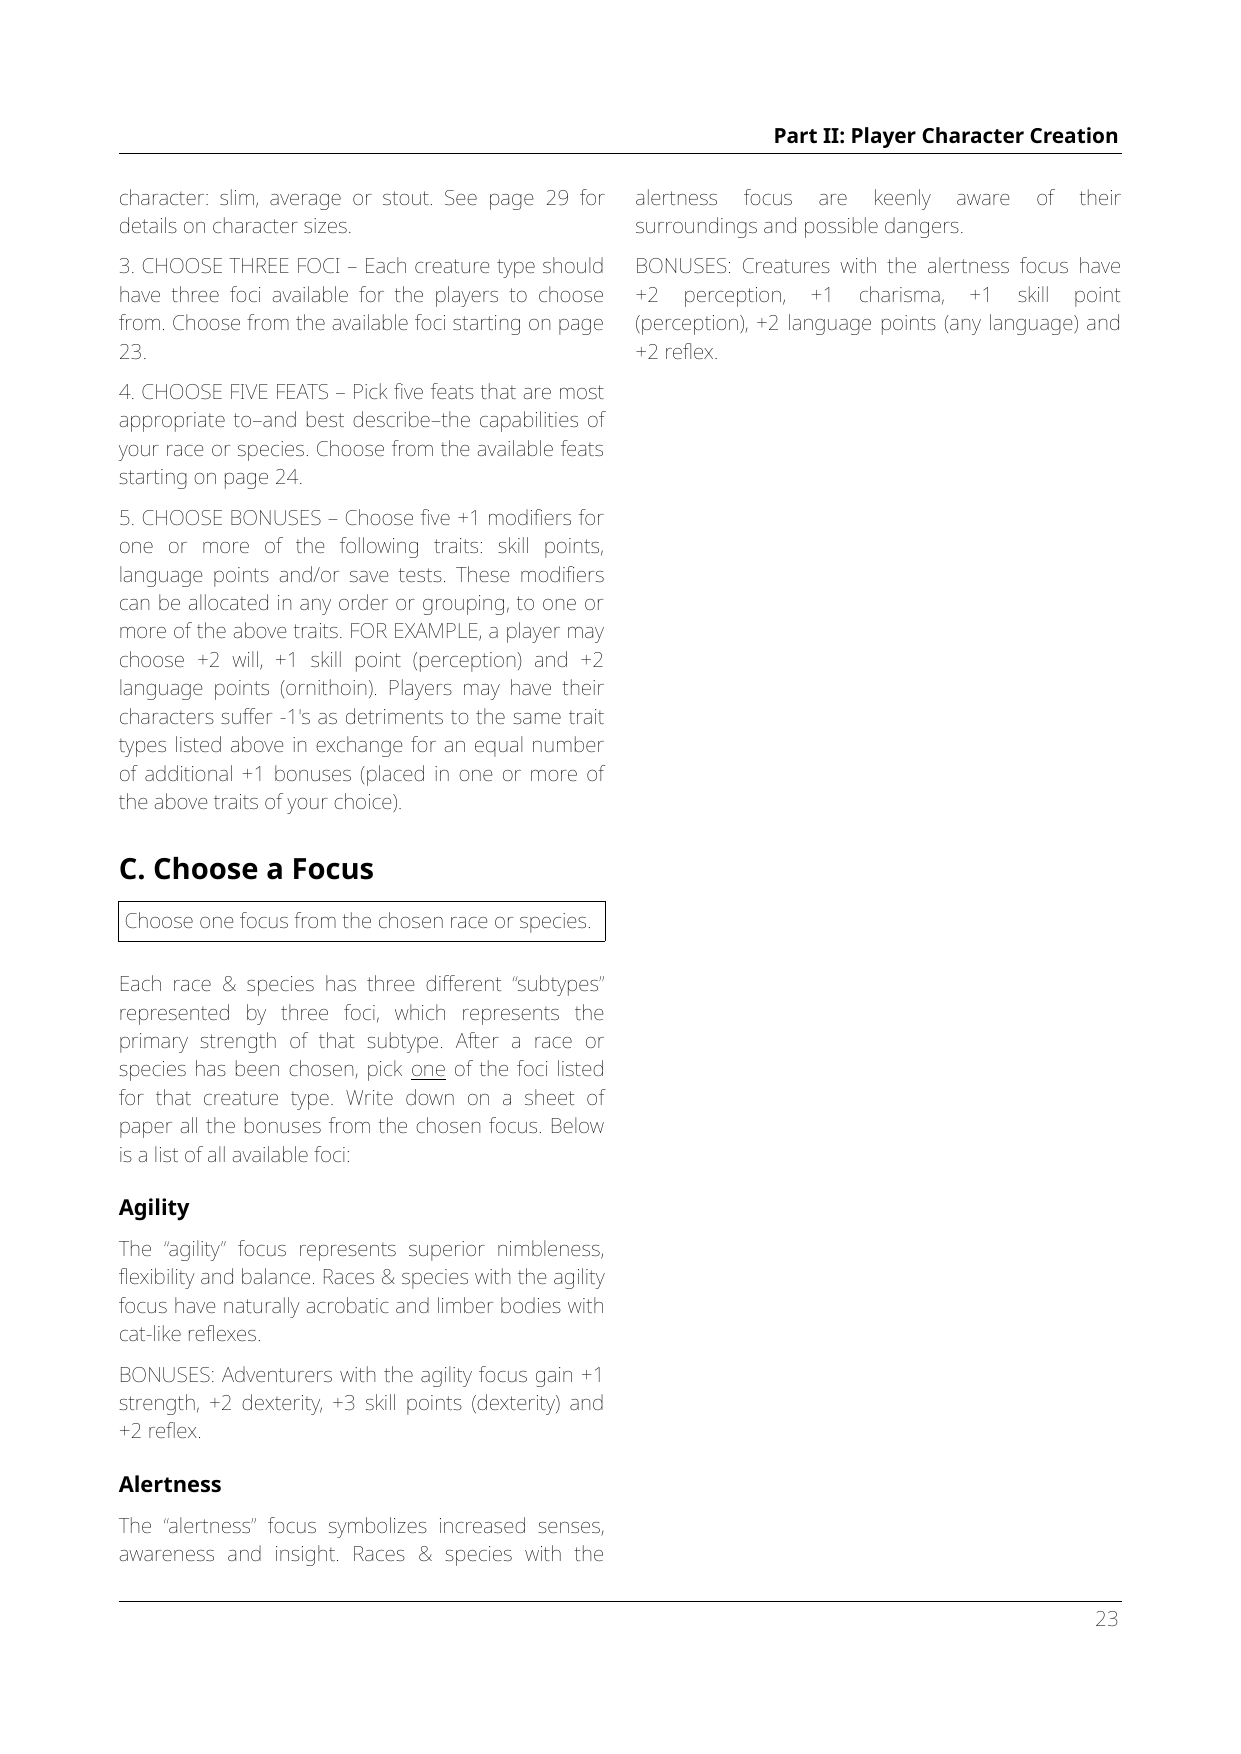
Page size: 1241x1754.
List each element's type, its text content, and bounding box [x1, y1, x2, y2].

text 2. DETERMINE YOUR CREATURE'S SIZE – Most creatures should be one of three sizes: small, medium or large. Each size can have one of three body types, which represent the girth of the character: slim, average or stout. See page 21 for details on character sizes. [118, 183, 605, 239]
text 4. CHOOSE FIVE FEATS – Pick five feats that are most appropriate to–and best describe–the capabilities of your race or species. Choose from the available feats starting on page 17. [118, 377, 605, 491]
subtitle C. Choose a Focus [118, 848, 605, 888]
text 3. CHOOSE THREE FOCI – Each creature type should have three foci available for the players to choose from. Choose from the available foci starting on page 16. [118, 251, 605, 365]
text 5. CHOOSE BONUSES – Choose five +1 modifiers for one or more of the following traits: skill points, language points and/or save tests. These modifiers can be allocated in any order or grouping, to one or more of the above traits. FOR EXAMPLE, a player may choose +2 will, +1 skill point (perception) and +2 language points (ornithoin). Players may have their characters suffer -1's as detriments to the same trait types listed above in exchange for an equal number of additional +1 bonuses (placed in one or more of the above traits of your choice). [118, 503, 605, 816]
text alertness focus are keenly aware of their surroundings and possible dangers. [635, 183, 1122, 239]
text The “alertness” focus symbolizes increased senses, awareness and insight. Races & species with the [118, 1511, 605, 1568]
text Each race & species has three different “subtypes” represented by three foci, which represents the primary strength of that subtype. After a race or species has been chosen, pick one of the foci listed for that creature type. Write down on a sheet of paper all the bonuses from the chosen focus. Below is a list of all available foci: [118, 969, 605, 1168]
text The “agility” focus represents superior nimbleness, flexibility and balance. Races & species with the agility focus have naturally acrobatic and limber bodies with cat-like reflexes. [118, 1234, 605, 1348]
text BONUSES: Adventurers with the agility focus gain +1 strength, +2 dexterity, +3 skill points (dexterity) and +2 reflex. [118, 1360, 605, 1445]
text BONUSES: Creatures with the alertness focus have +2 perception, +1 charisma, +1 skill point (perception), +2 language points (any language) and +2 reflex. [635, 251, 1122, 365]
table_header Choose one focus from the chosen race or species. [119, 902, 605, 941]
text Alertness [118, 1469, 605, 1499]
text Agility [118, 1192, 605, 1222]
